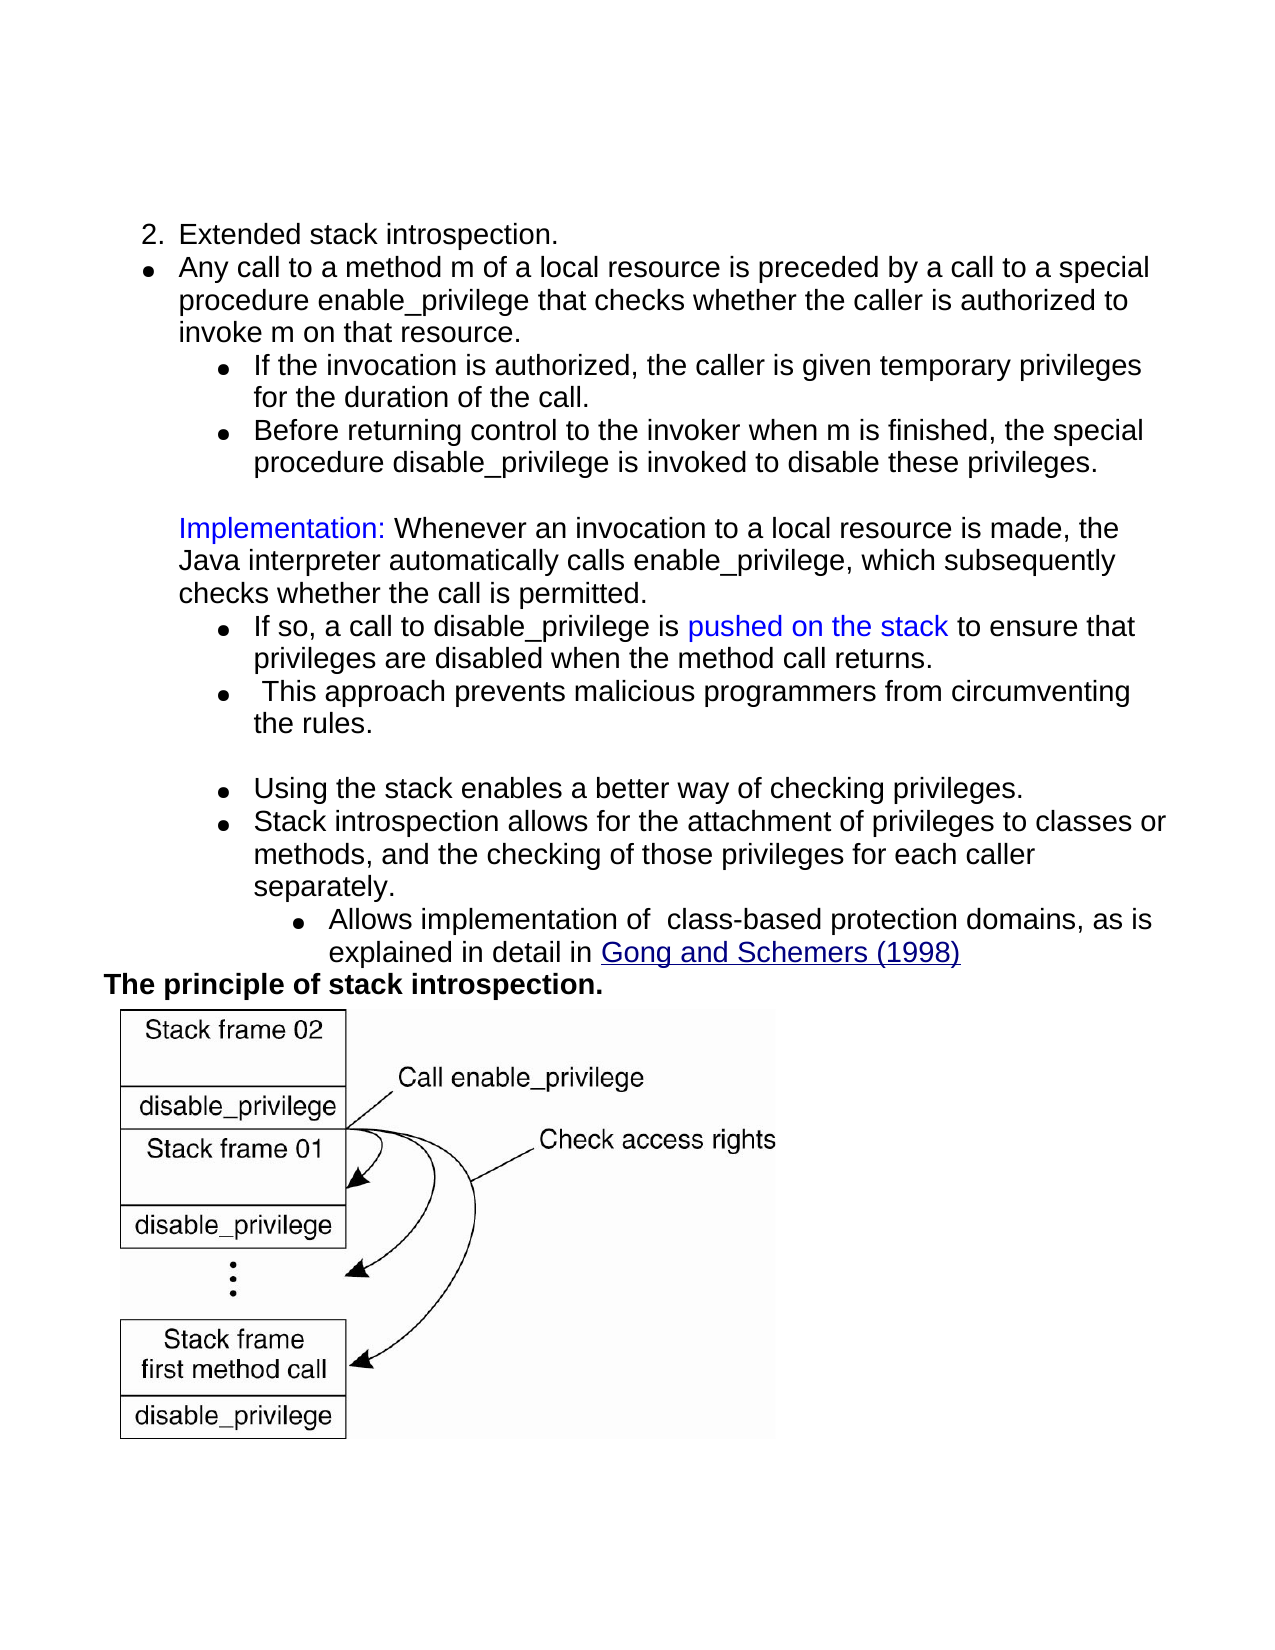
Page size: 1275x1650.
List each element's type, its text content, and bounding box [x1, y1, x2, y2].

list Any call to a method m of a local resource is preceded by a call to a special procedure enable_privilege that checks whether the caller is authorized to invoke m on that resource. [141, 251, 1172, 349]
text Implementation: Whenever an invocation to a local resource is made, the Java interpreter automatically calls enable_privilege, which subsequently checks whether the call is permitted. [178, 512, 1172, 609]
text The principle of stack introspection. [103, 968, 1172, 1001]
list Using the stack enables a better way of checking privileges. [216, 772, 1172, 805]
list Before returning control to the invoker when m is finished, the special procedure disable_privilege is invoked to disable these privileges. [216, 414, 1172, 479]
list Stack introspection allows for the attachment of privileges to classes or methods, and the checking of those privileges for each caller separately. [216, 805, 1172, 903]
list If the invocation is authorized, the caller is given temporary privileges for the duration of the call. [216, 349, 1172, 414]
list Allows implementation of class-based protection domains, as is explained in detail in Gong and Schemers (1998) [291, 903, 1172, 968]
list Extended stack introspection. [141, 218, 1172, 251]
list This approach prevents malicious programmers from circumventing the rules. [216, 675, 1172, 740]
list If so, a call to disable_privilege is pushed on the stack to ensure that privileges are disabled when the method call returns. [216, 609, 1172, 675]
picture [120, 1009, 776, 1439]
